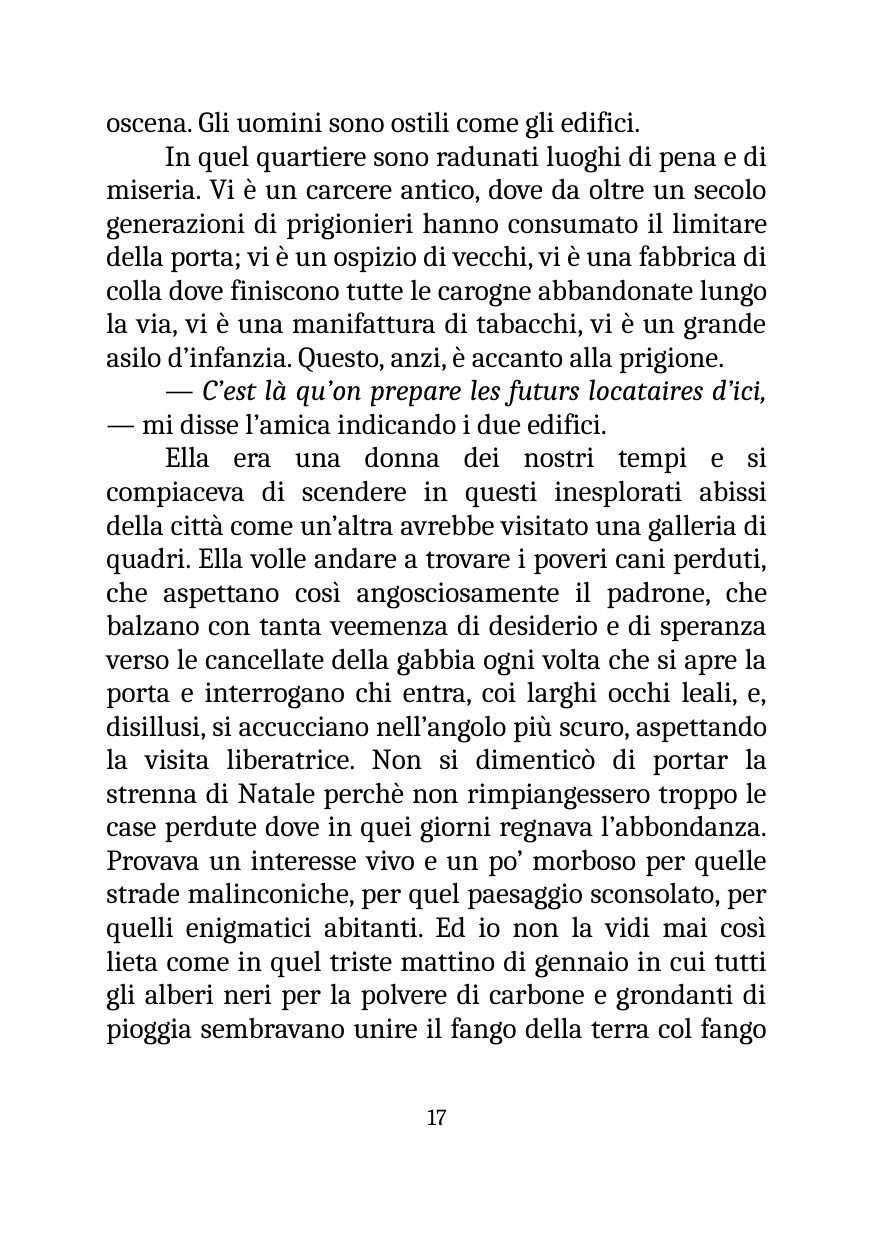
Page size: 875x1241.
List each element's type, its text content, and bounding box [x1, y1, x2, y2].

text Ella era una donna dei nostri tempi e si compiaceva di scendere in questi inesplorati abissi della città come un’altra avrebbe visitato una galleria di quadri. Ella volle andare a trovare i poveri cani perduti, che aspettano così angosciosamente il padrone, che balzano con tanta veemenza di desiderio e di speranza verso le cancellate della gabbia ogni volta che si apre la porta e interrogano chi entra, coi larghi occhi leali, e, disillusi, si accucciano nell’angolo più scuro, aspettando la visita liberatrice. Non si dimenticò di portar la strenna di Natale perchè non rimpiangessero troppo le case perdute dove in quei giorni regnava l’abbondanza. Provava un interesse vivo e un po’ morboso per quelle strade malinconiche, per quel paesaggio sconsolato, per quelli enigmatici abitanti. Ed io non la vidi mai così lieta come in quel triste mattino di gennaio in cui tutti gli alberi neri per la polvere di carbone e grondanti di pioggia sembravano unire il fango della terra col fango [106, 442, 768, 1045]
text In quel quartiere sono radunati luoghi di pena e di miseria. Vi è un carcere antico, dove da oltre un secolo generazioni di prigionieri hanno consumato il limitare della porta; vi è un ospizio di vecchi, vi è una fabbrica di colla dove finiscono tutte le carogne abbandonate lungo la via, vi è una manifattura di tabacchi, vi è un grande asilo d’infanzia. Questo, anzi, è accanto alla prigione. [106, 140, 768, 374]
text oscena. Gli uomini sono ostili come gli edifici. [106, 106, 768, 140]
text — C’est là qu’on prepare les futurs locataires d’ici, — mi disse l’amica indicando i due edifici. [106, 374, 768, 442]
